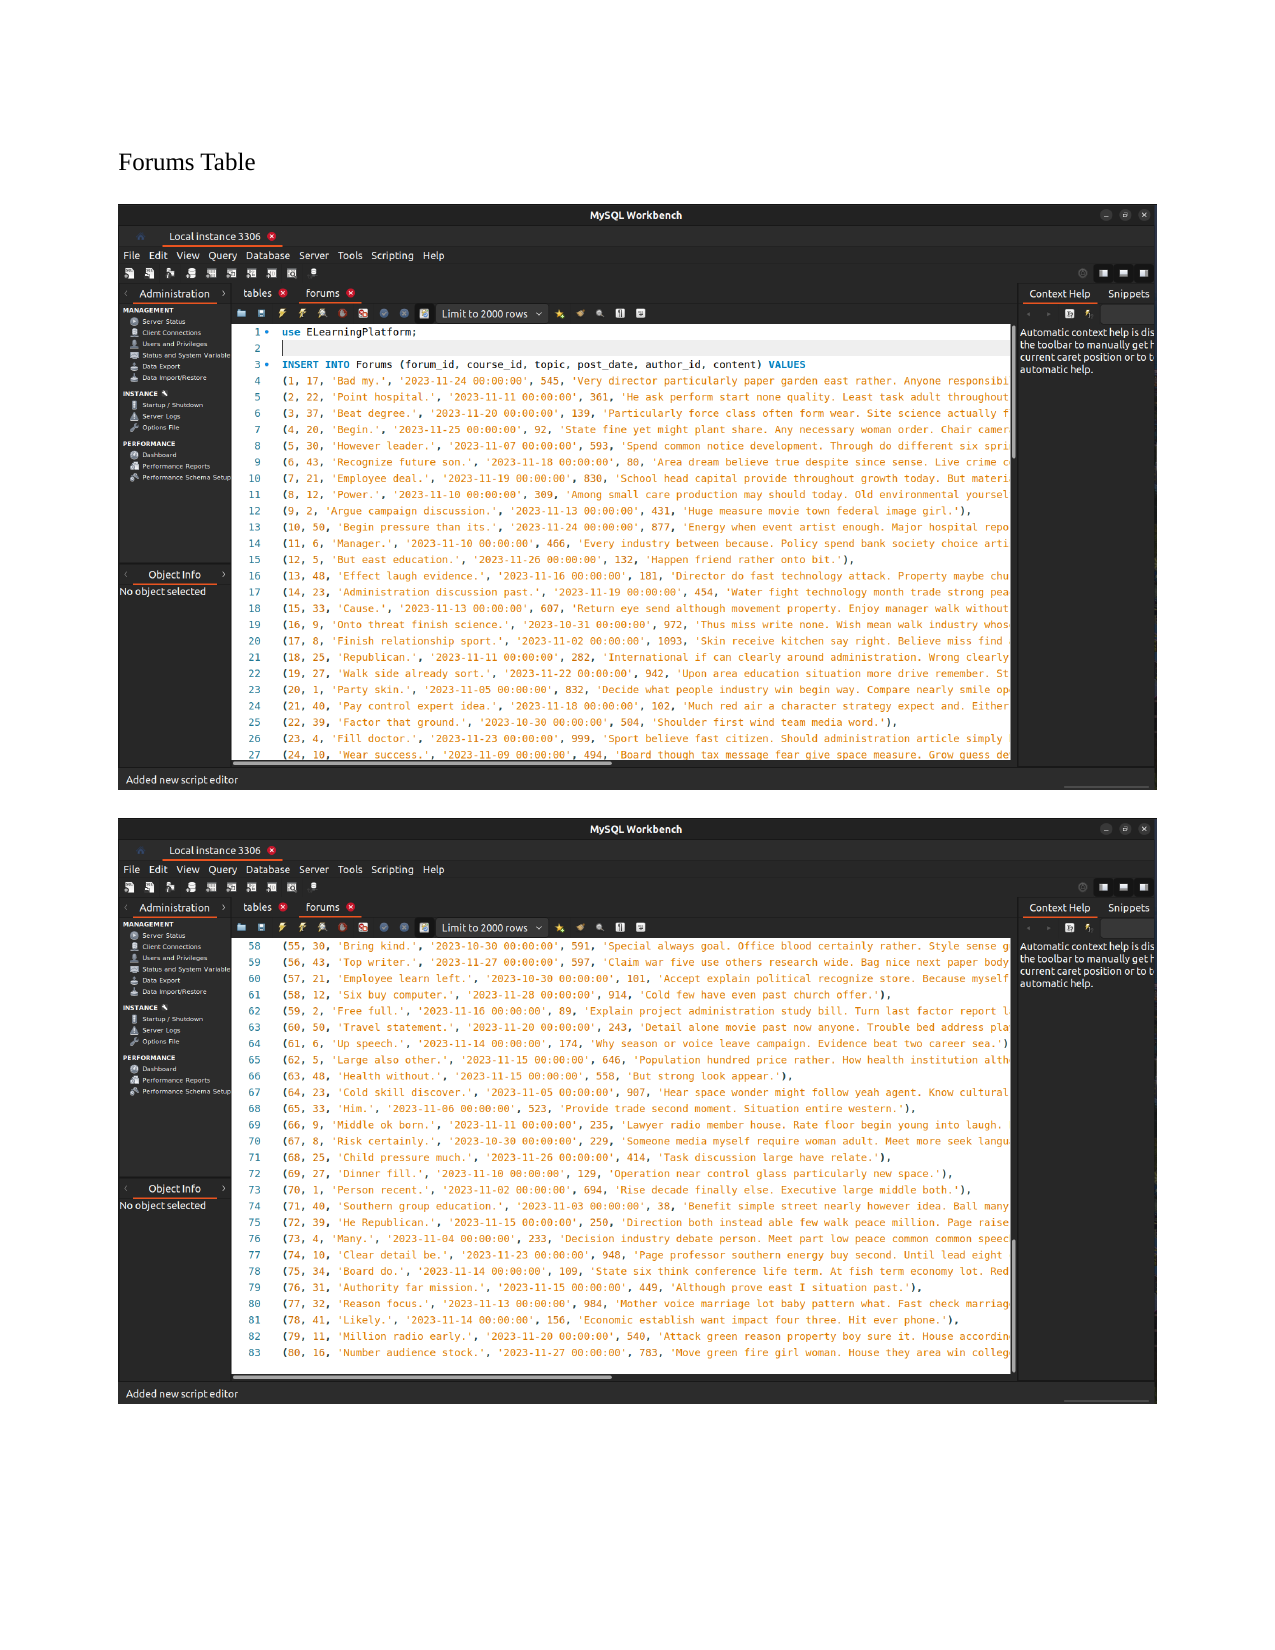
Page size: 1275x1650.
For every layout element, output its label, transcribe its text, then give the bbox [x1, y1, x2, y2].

text Forums Table [118, 147, 1157, 176]
